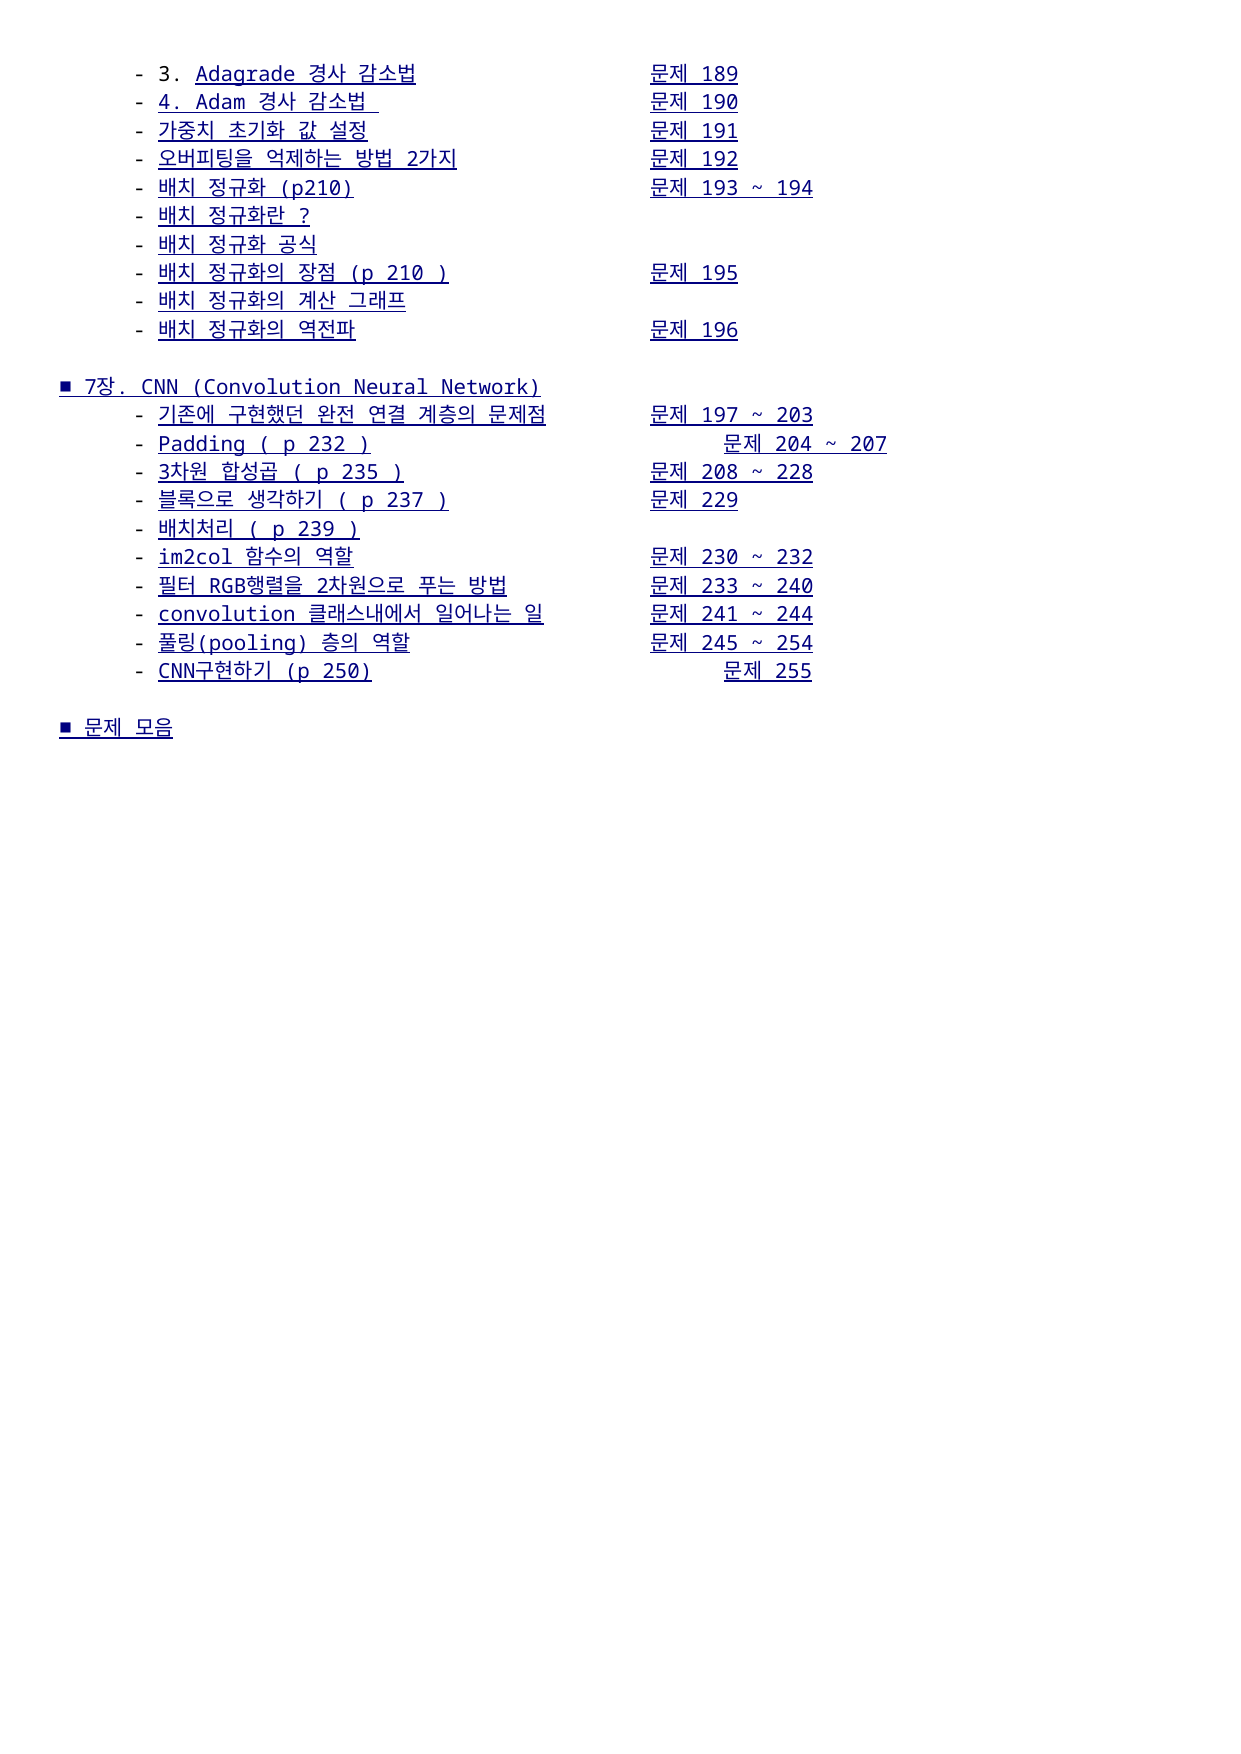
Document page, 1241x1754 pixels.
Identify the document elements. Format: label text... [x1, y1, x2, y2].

text ■ 문제 모음 [59, 713, 1181, 742]
text ■ 7장. CNN (Convolution Neural Network) [59, 372, 1181, 400]
text - 오버피팅을 억제하는 방법 2가지 문제 192 [59, 144, 1181, 173]
text - 3. Adagrade 경사 감소법 문제 189 [59, 59, 1181, 87]
text - 배치처리 ( p 239 ) [59, 514, 1181, 542]
text - 배치 정규화의 역전파 문제 196 [59, 315, 1181, 343]
text - CNN구현하기 (p 250) 문제 255 [59, 656, 1181, 685]
text - 가중치 초기화 값 설정 문제 191 [59, 116, 1181, 144]
text - 필터 RGB행렬을 2차원으로 푸는 방법 문제 233 ~ 240 [59, 571, 1181, 599]
text - 배치 정규화란 ? [59, 201, 1181, 230]
text - 3차원 합성곱 ( p 235 ) 문제 208 ~ 228 [59, 457, 1181, 486]
text - 4. Adam 경사 감소법 문제 190 [59, 87, 1181, 116]
text - 배치 정규화 공식 [59, 230, 1181, 258]
text - 배치 정규화 (p210) 문제 193 ~ 194 [59, 173, 1181, 201]
text - 블록으로 생각하기 ( p 237 ) 문제 229 [59, 486, 1181, 514]
text - im2col 함수의 역할 문제 230 ~ 232 [59, 542, 1181, 571]
text - 배치 정규화의 장점 (p 210 ) 문제 195 [59, 258, 1181, 287]
text - Padding ( p 232 ) 문제 204 ~ 207 [59, 429, 1181, 457]
text - 배치 정규화의 계산 그래프 [59, 287, 1181, 315]
text - convolution 클래스내에서 일어나는 일 문제 241 ~ 244 [59, 599, 1181, 628]
text - 풀링(pooling) 층의 역할 문제 245 ~ 254 [59, 628, 1181, 656]
text - 기존에 구현했던 완전 연결 계층의 문제점 문제 197 ~ 203 [59, 400, 1181, 429]
